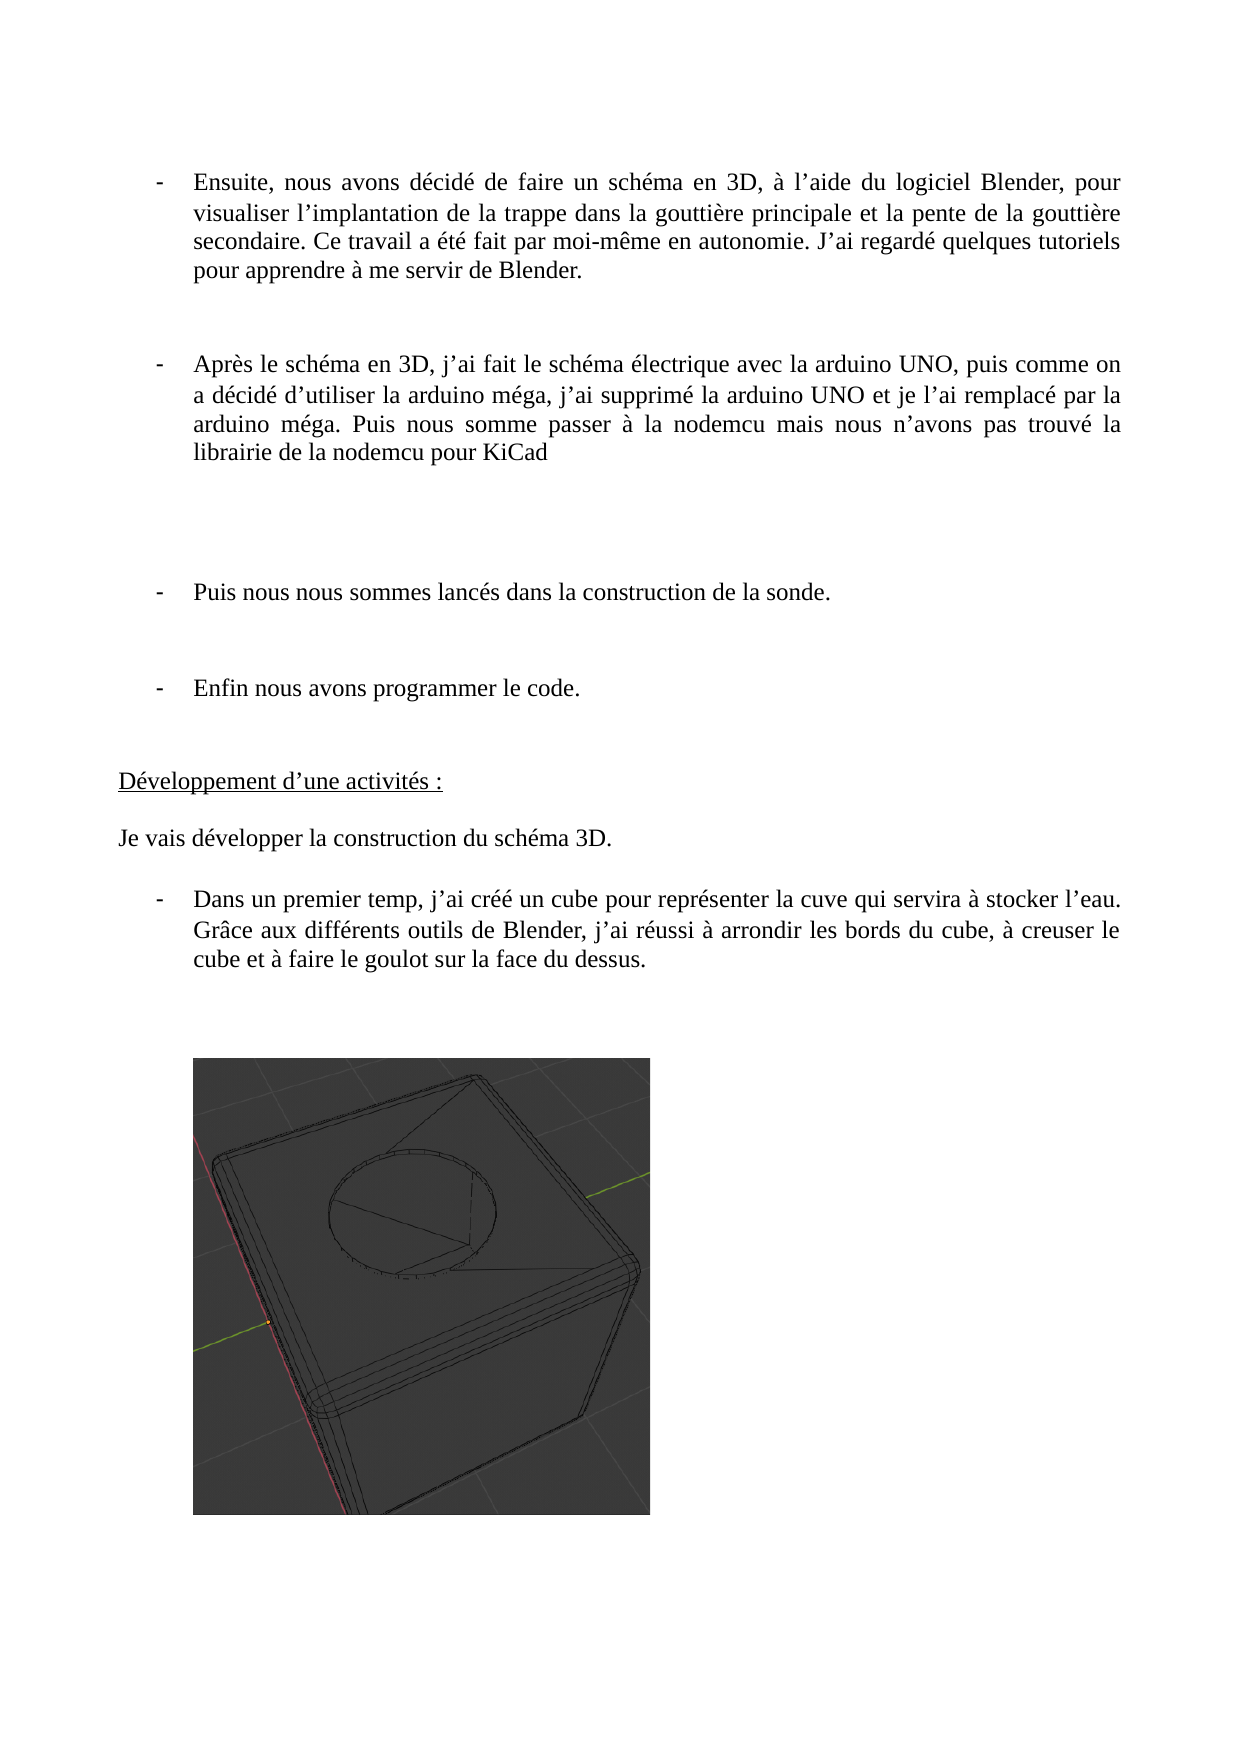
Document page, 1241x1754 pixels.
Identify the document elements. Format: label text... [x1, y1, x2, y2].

list Dans un premier temp, j’ai créé un cube pour représenter la cuve qui servira à stocker l’eau. Grâce aux différents outils de Blender, j’ai réussi à arrondir les bords du cube, à creuser le cube et à faire le goulot sur la face du dessus. [156, 881, 1122, 973]
text Développement d’une activités : [118, 766, 1122, 795]
list Ensuite, nous avons décidé de faire un schéma en 3D, à l’aide du logiciel Blender, pour visualiser l’implantation de la trappe dans la gouttière principale et la pente de la gouttière secondaire. Ce travail a été fait par moi-même en autonomie. J’ai regardé quelques tutoriels pour apprendre à me servir de Blender. [156, 163, 1122, 284]
list Après le schéma en 3D, j’ai fait le schéma électrique avec la arduino UNO, puis comme on a décidé d’utiliser la arduino méga, j’ai supprimé la arduino UNO et je l’ai remplacé par la arduino méga. Puis nous somme passer à la nodemcu mais nous n’avons pas trouvé la librairie de la nodemcu pour KiCad [156, 346, 1122, 466]
list Enfin nous avons programmer le code. [156, 670, 1122, 704]
list Puis nous nous sommes lancés dans la construction de la sonde. [156, 574, 1122, 608]
text Je vais développer la construction du schéma 3D. [118, 823, 1122, 852]
